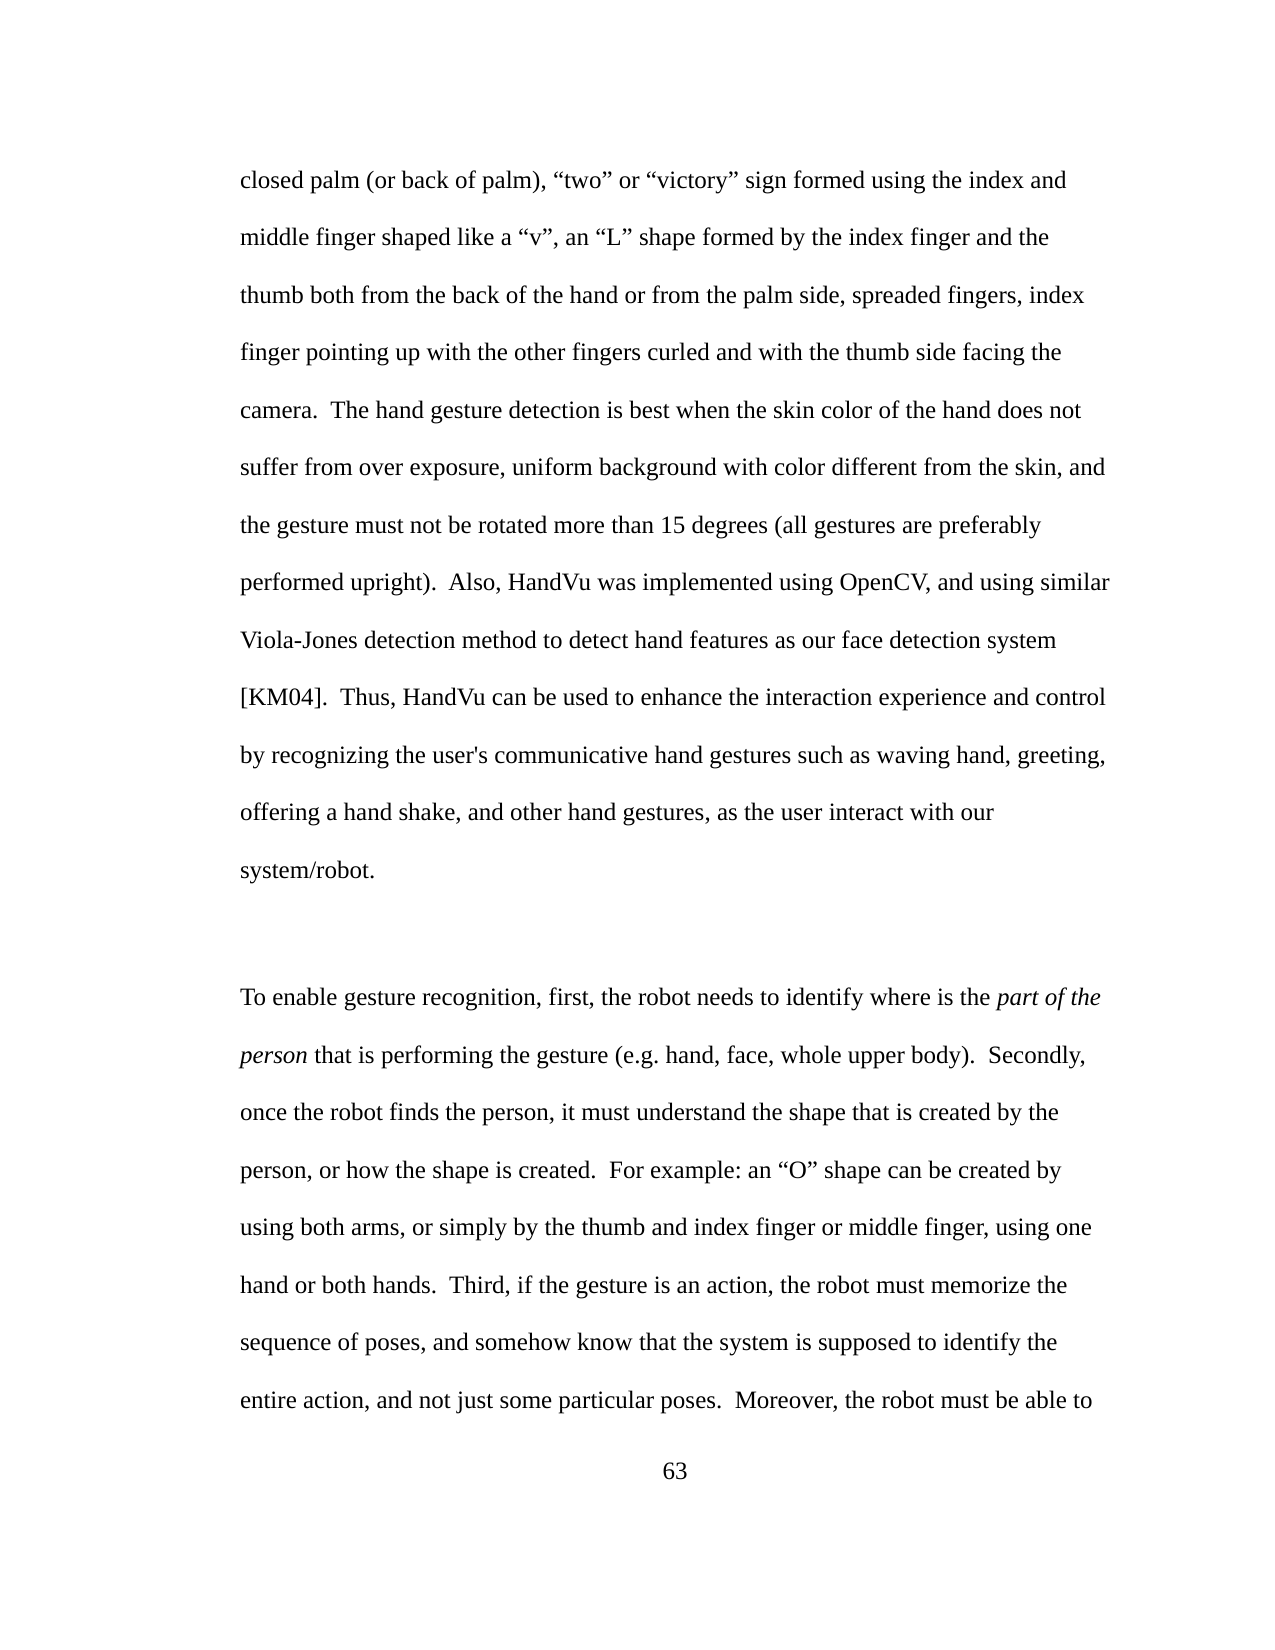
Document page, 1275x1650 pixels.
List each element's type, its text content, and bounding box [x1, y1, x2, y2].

text closed palm (or back of palm), “two” or “victory” sign formed using the index and middle finger shaped like a “v”, an “L” shape formed by the index finger and the thumb both from the back of the hand or from the palm side, spreaded fingers, index finger pointing up with the other fingers curled and with the thumb side facing the camera. The hand gesture detection is best when the skin color of the hand does not suffer from over exposure, uniform background with color different from the skin, and the gesture must not be rotated more than 15 degrees (all gestures are preferably performed upright). Also, HandVu was implemented using OpenCV, and using similar Viola-Jones detection method to detect hand features as our face detection system [KM04]. Thus, HandVu can be used to enhance the interaction experience and control by recognizing the user's communicative hand gestures such as waving hand, greeting, offering a hand shake, and other hand gestures, as the user interact with our system/robot. [240, 165, 1110, 883]
text To enable gesture recognition, first, the robot needs to identify where is the part of the person that is performing the gesture (e.g. hand, face, whole upper body). Secondly, once the robot finds the person, it must understand the shape that is created by the person, or how the shape is created. For example: an “O” shape can be created by using both arms, or simply by the thumb and index finger or middle finger, using one hand or both hands. Third, if the gesture is an action, the robot must memorize the sequence of poses, and somehow know that the system is supposed to identify the entire action, and not just some particular poses. Moreover, the robot must be able to [240, 982, 1110, 1413]
